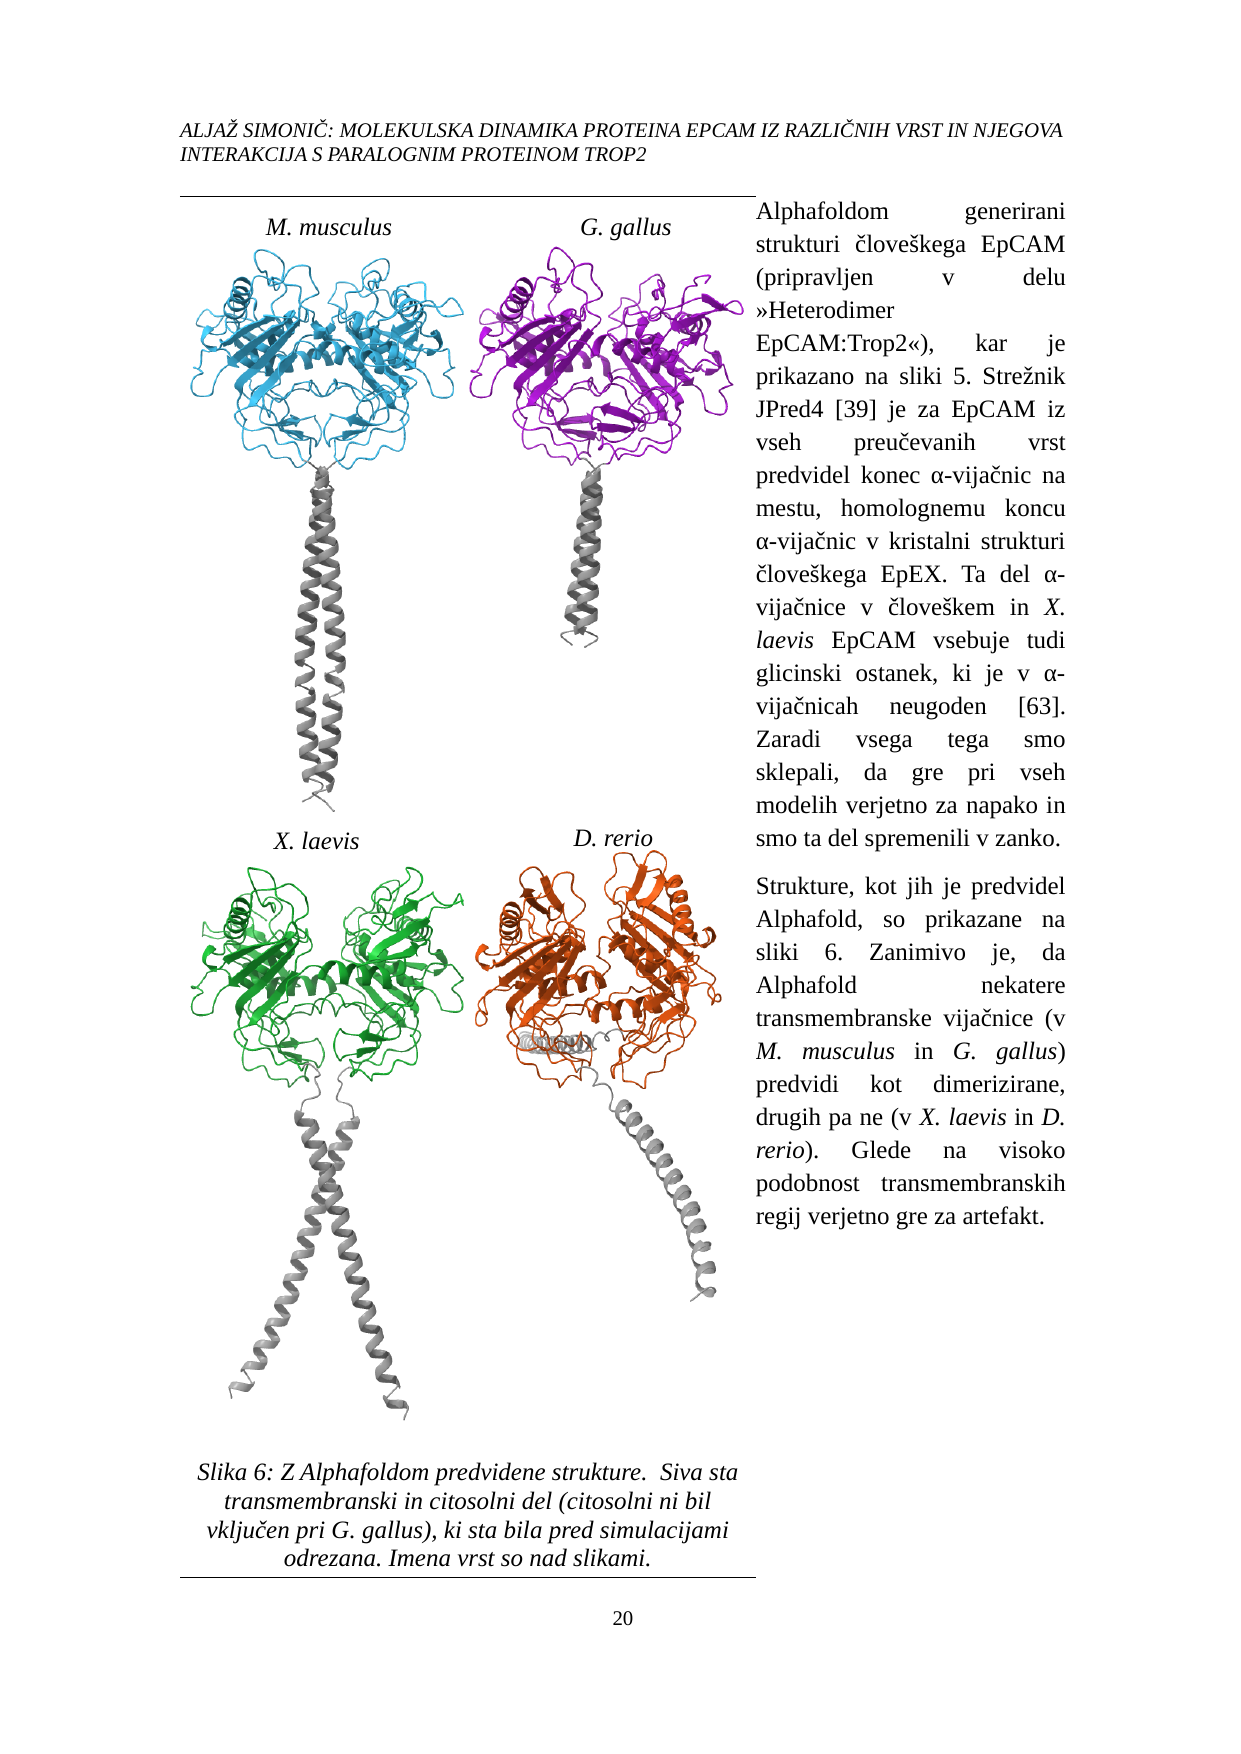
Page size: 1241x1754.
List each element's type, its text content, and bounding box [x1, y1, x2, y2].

picture [194, 843, 470, 1458]
picture [194, 222, 747, 837]
text Strukture, kot jih je predvidel Alphafold, so prikazane na sliki 6. Zanimivo je, da Alphafold nekatere transmembranske vijačnice (v M. musculus in G. gallus) predvidi kot dimerizirane, drugih pa ne (v X. laevis in D. rerio). Glede na visoko podobnost transmembranskih regij verjetno gre za artefakt. [756, 871, 1066, 1230]
text Alphafoldom generirani strukturi človeškega EpCAM (pripravljen v delu »Heterodimer EpCAM:Trop2«), kar je prikazano na sliki 5. Strežnik JPred4 [39] je za EpCAM iz vseh preučevanih vrst predvidel konec α-vijačnic na mestu, homolognemu koncu α-vijačnic v kristalni strukturi človeškega EpEX. Ta del α-vijačnice v človeškem in X. laevis EpCAM vsebuje tudi glicinski ostanek, ki je v α-vijačnicah neugoden [63]. Zaradi vsega tega smo sklepali, da gre pri vseh modelih verjetno za napako in smo ta del spremenili v zanko. [180, 196, 1066, 1577]
picture [579, 831, 588, 837]
picture [471, 843, 747, 1458]
text Slika 6: Z Alphafoldom predvidene strukture. Siva sta transmembranski in citosolni del (citosolni ni bil vključen pri G. gallus), ki sta bila pred simulacijami odrezana. Imena vrst so nad slikami. [188, 217, 747, 1568]
